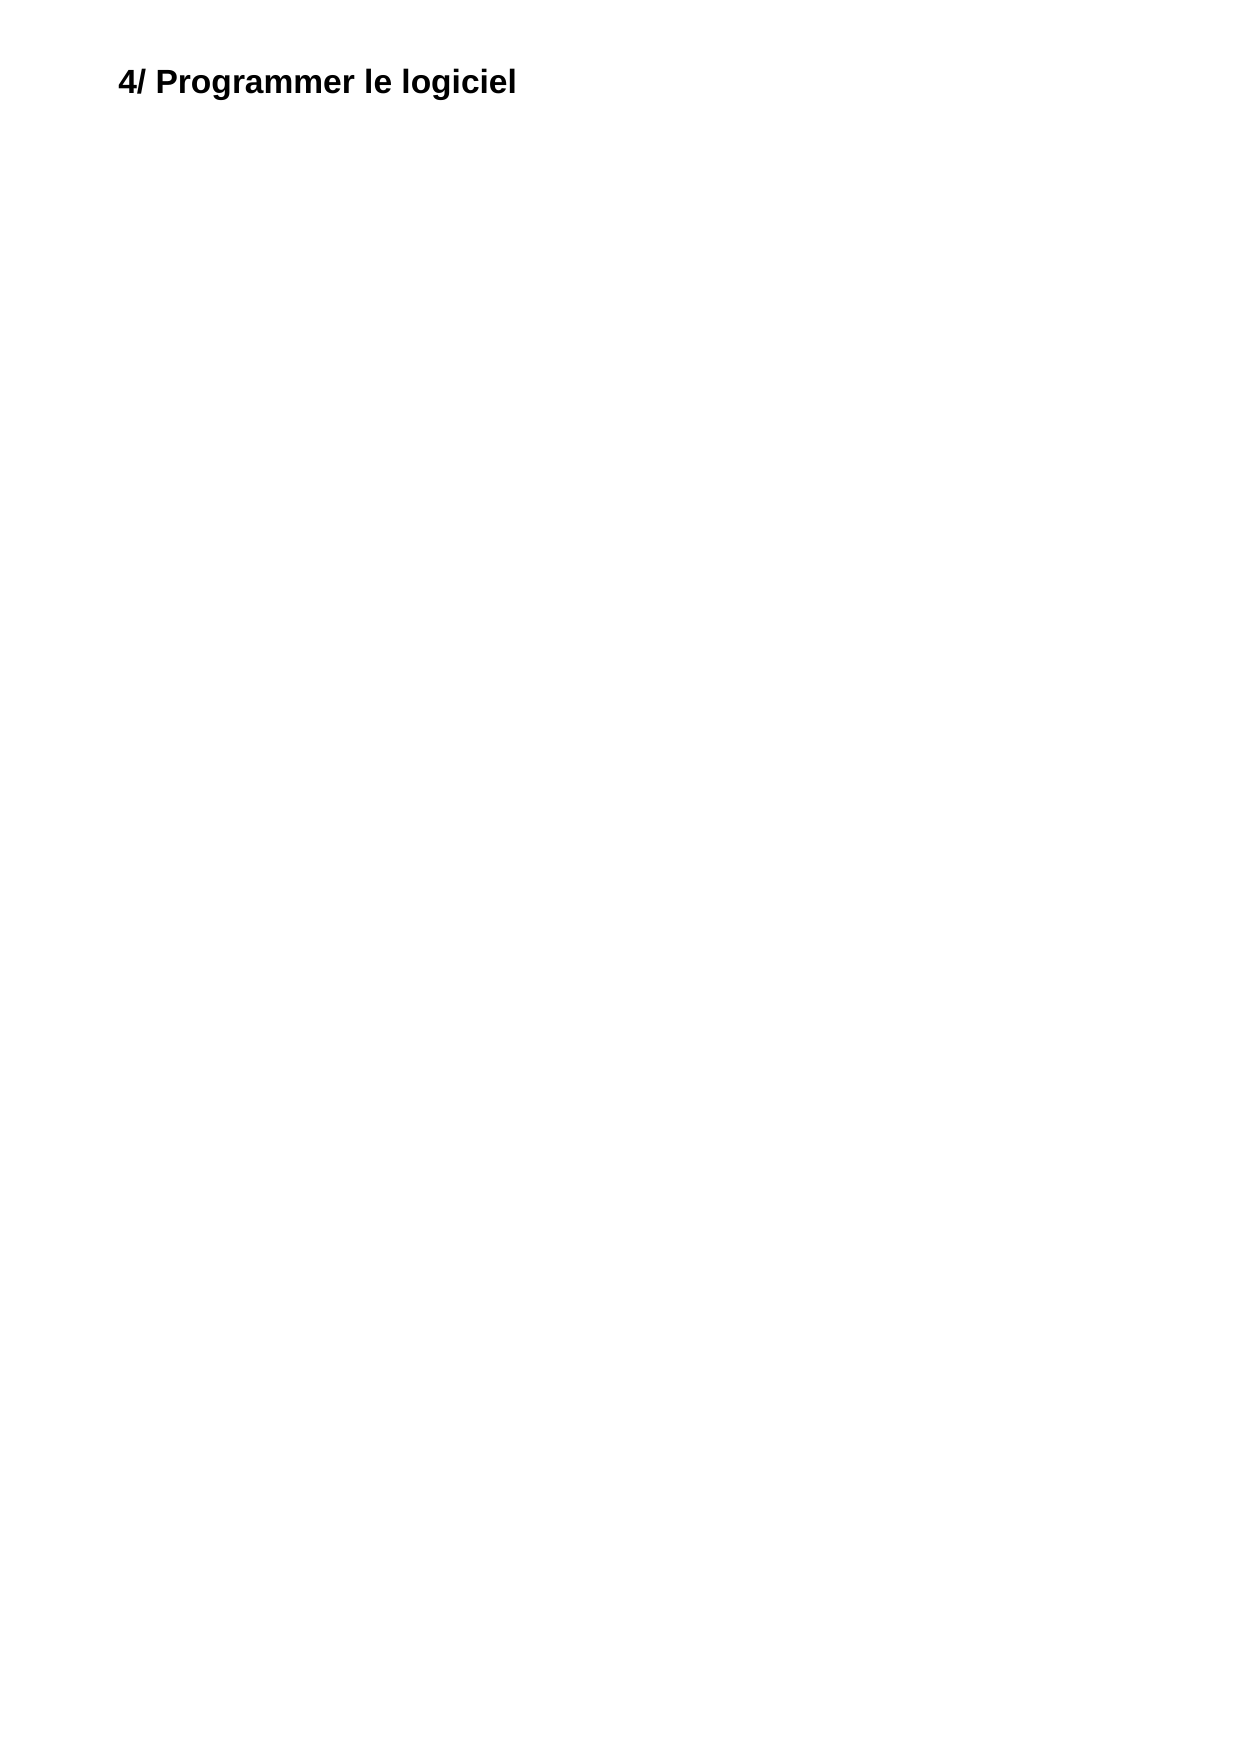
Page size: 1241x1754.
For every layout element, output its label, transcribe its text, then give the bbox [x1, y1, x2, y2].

subtitle 4/ Programmer le logiciel [118, 61, 1122, 100]
